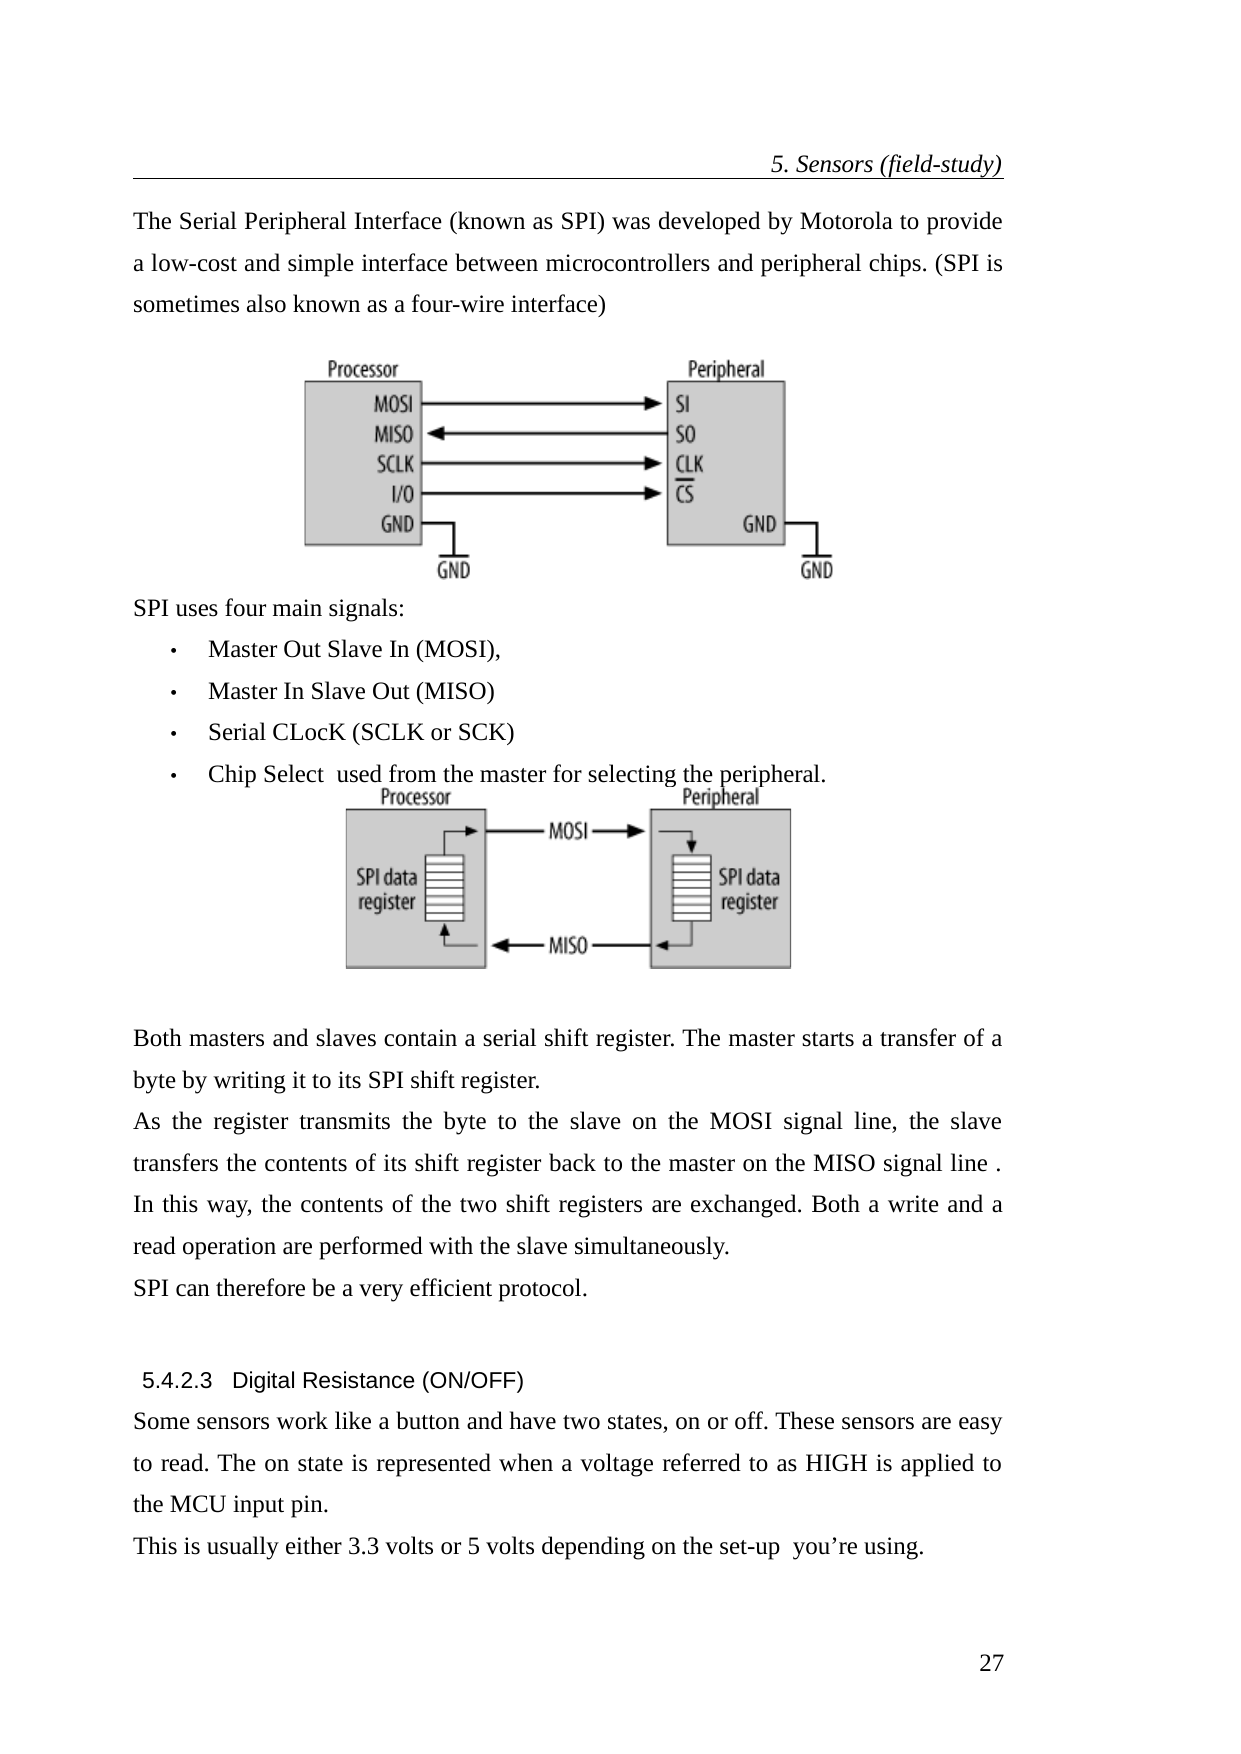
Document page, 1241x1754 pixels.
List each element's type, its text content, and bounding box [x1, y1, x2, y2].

text Both masters and slaves contain a serial shift register. The master starts a transfer of a byte by writing it to its SPI shift register. [133, 1024, 1004, 1094]
text SPI can therefore be a very efficient protocol. [133, 1274, 1004, 1301]
text SPI uses four main signals: [133, 373, 1004, 622]
subtitle Digital Resistance (ON/OFF) [142, 1368, 1004, 1393]
list Master In Slave Out (MISO) [170, 677, 1004, 705]
list Serial CLocK (SCLK or SCK) [170, 718, 1004, 746]
list Chip Select used from the master for selecting the peripheral. [170, 760, 1004, 788]
text This is usually either 3.3 volts or 5 volts depending on the set-up you’re using. [133, 1532, 1004, 1560]
picture [304, 359, 833, 580]
text Some sensors work like a button and have two states, on or off. These sensors are easy to read. The on state is represented when a voltage referred to as HIGH is applied to the MCU input pin. [133, 1407, 1004, 1518]
picture [345, 787, 792, 969]
text As the register transmits the byte to the slave on the MOSI signal line, the slave transfers the contents of its shift register back to the master on the MISO signal line . In this way, the contents of the two shift registers are exchanged. Both a write and a read operation are performed with the slave simultaneously. [133, 1107, 1004, 1260]
text The Serial Peripheral Interface (known as SPI) was developed by Motorola to provide a low-cost and simple interface between microcontrollers and peripheral chips. (SPI is sometimes also known as a four-wire interface) [133, 207, 1004, 318]
list Master Out Slave In (MOSI), [170, 635, 1004, 663]
